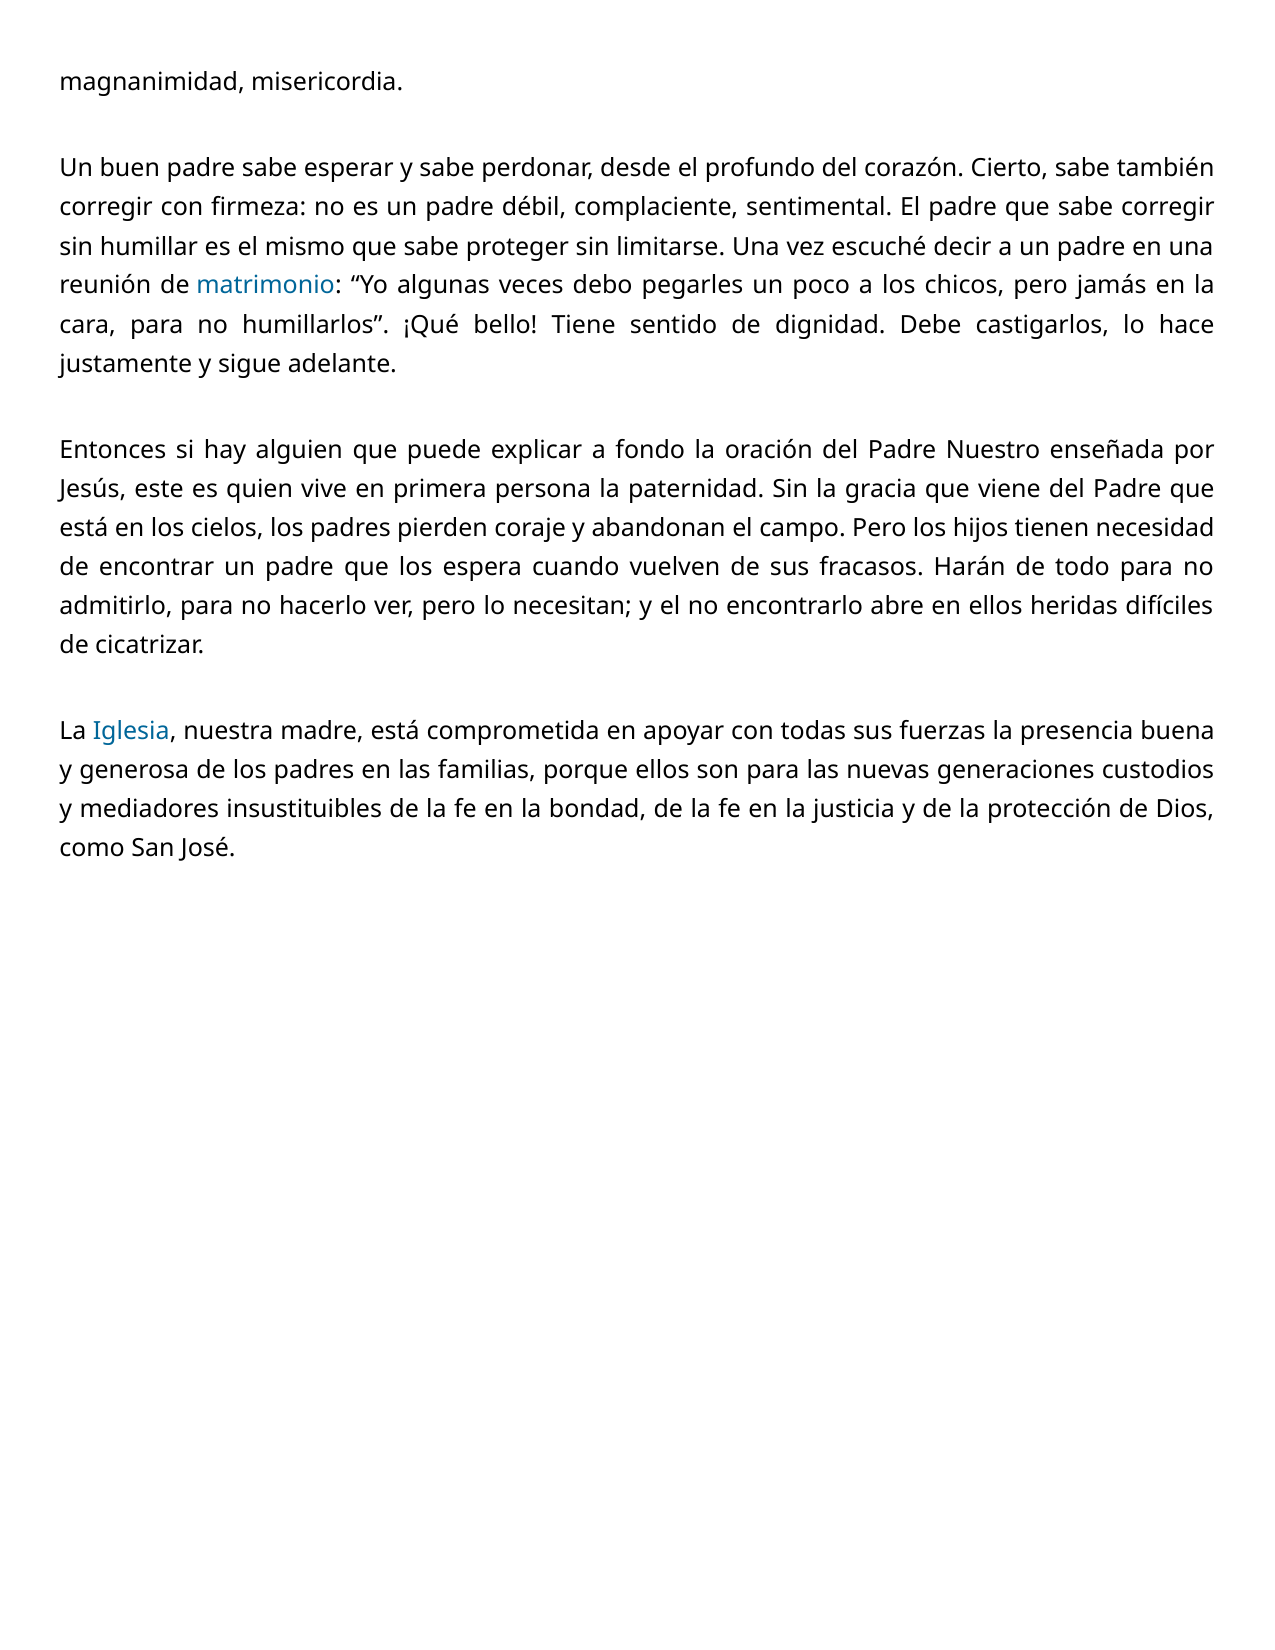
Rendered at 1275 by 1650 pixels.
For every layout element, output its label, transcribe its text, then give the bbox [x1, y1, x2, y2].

text magnanimidad, misericordia. [59, 59, 1216, 98]
text La Iglesia, nuestra madre, está comprometida en apoyar con todas sus fuerzas la presencia buena y generosa de los padres en las familias, porque ellos son para las nuevas generaciones custodios y mediadores insustituibles de la fe en la bondad, de la fe en la justicia y de la protección de Dios, como San José. [59, 707, 1216, 864]
text Entonces si hay alguien que puede explicar a fondo la oración del Padre Nuestro enseñada por Jesús, este es quien vive en primera persona la paternidad. Sin la gracia que viene del Padre que está en los cielos, los padres pierden coraje y abandonan el campo. Pero los hijos tienen necesidad de encontrar un padre que los espera cuando vuelven de sus fracasos. Harán de todo para no admitirlo, para no hacerlo ver, pero lo necesitan; y el no encontrarlo abre en ellos heridas difíciles de cicatrizar. [59, 426, 1216, 661]
text Un buen padre sabe esperar y sabe perdonar, desde el profundo del corazón. Cierto, sabe también corregir con firmeza: no es un padre débil, complaciente, sentimental. El padre que sabe corregir sin humillar es el mismo que sabe proteger sin limitarse. Una vez escuché decir a un padre en una reunión de matrimonio: “Yo algunas veces debo pegarles un poco a los chicos, pero jamás en la cara, para no humillarlos”. ¡Qué bello! Tiene sentido de dignidad. Debe castigarlos, lo hace justamente y sigue adelante. [59, 145, 1216, 379]
